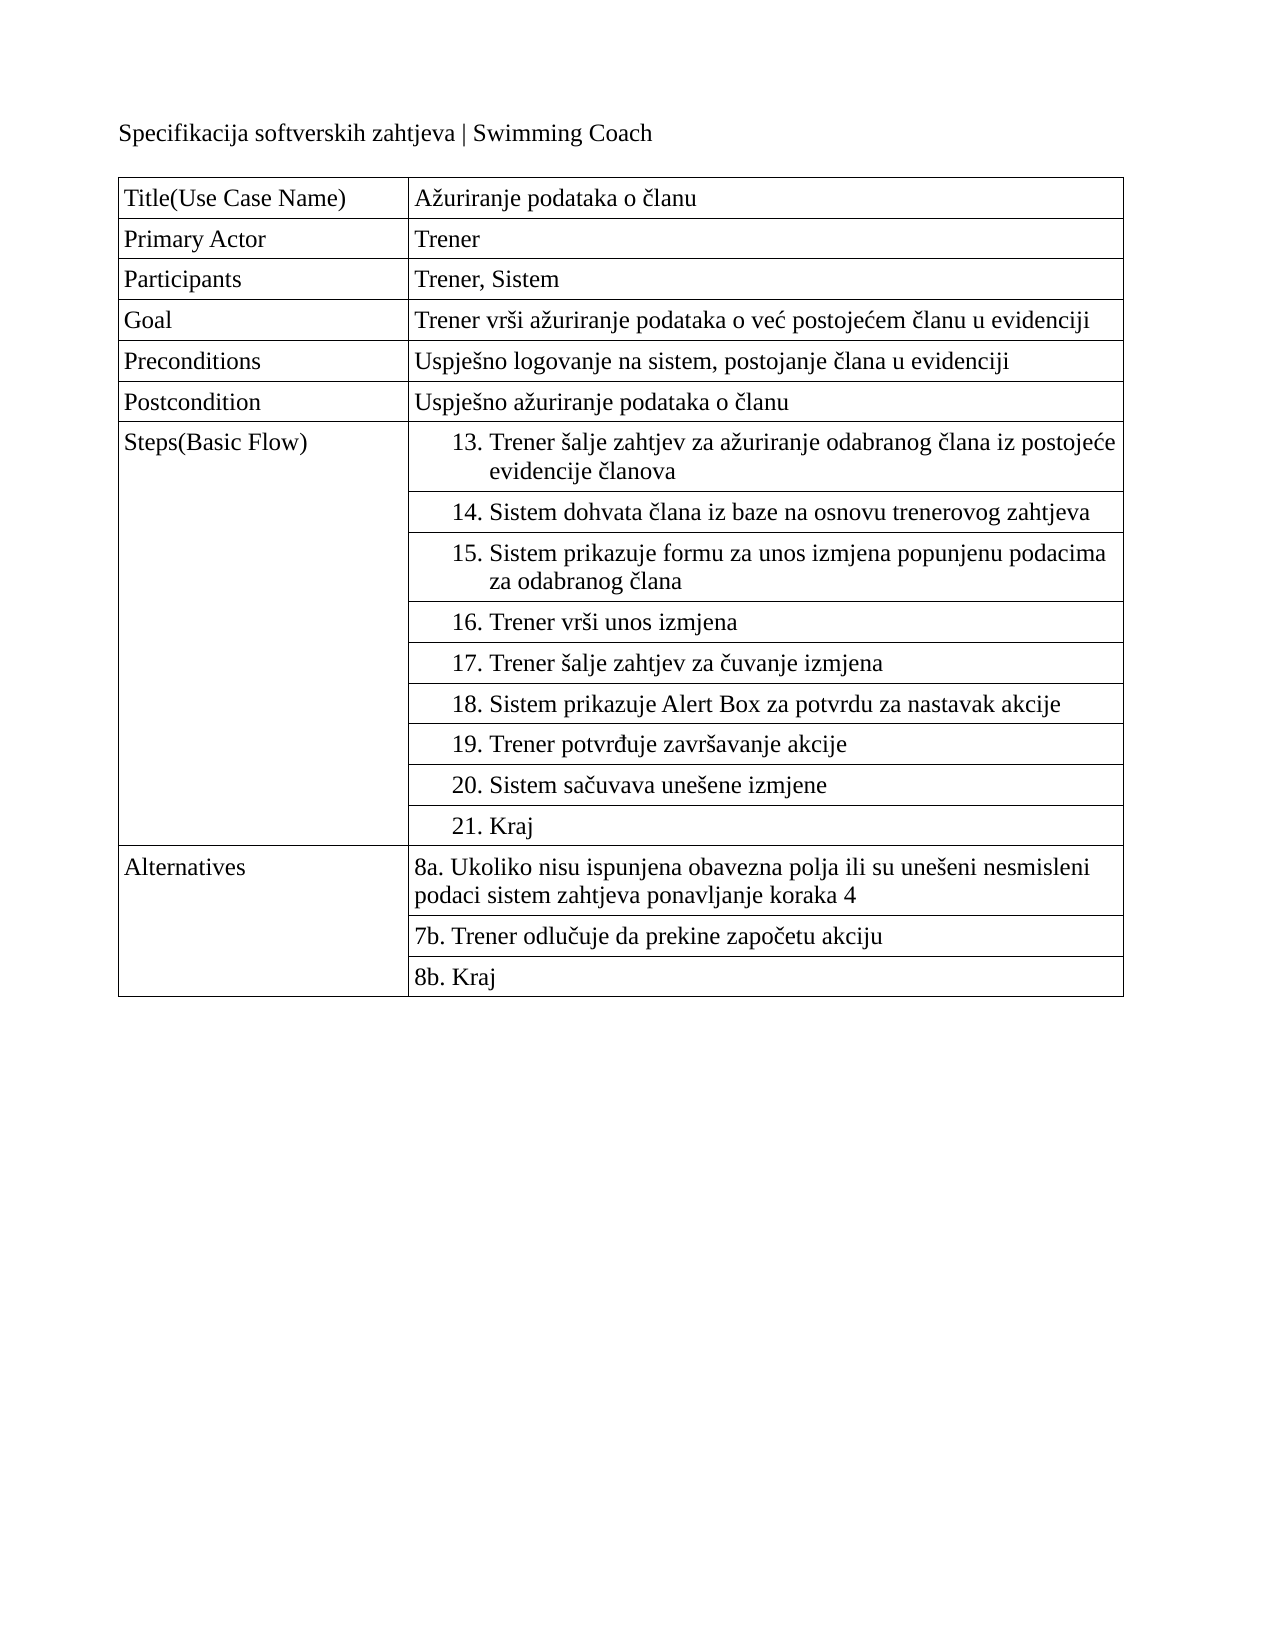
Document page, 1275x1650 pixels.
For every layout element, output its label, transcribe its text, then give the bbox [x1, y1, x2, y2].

table_cell Trener potvrđuje završavanje akcije [409, 724, 1123, 764]
table_cell Trener vrši unos izmjena [409, 602, 1123, 642]
table_cell Sistem prikazuje Alert Box za potvrdu za nastavak akcije [409, 684, 1123, 723]
table_cell Sistem sačuvava unešene izmjene [409, 765, 1123, 804]
table_cell Participants [119, 259, 408, 299]
table_cell 8a. Ukoliko nisu ispunjena obavezna polja ili su unešeni nesmisleni podaci sistem zahtjeva ponavljanje koraka 4 [409, 846, 1123, 915]
table_cell 8b. Kraj [409, 957, 1123, 996]
table_cell Trener [409, 219, 1123, 258]
table_cell Primary Actor [119, 219, 408, 258]
table_cell 7b. Trener odlučuje da prekine započetu akciju [409, 916, 1123, 956]
table_cell Trener vrši ažuriranje podataka o već postojećem članu u evidenciji [409, 300, 1123, 340]
table_cell Kraj [409, 806, 1123, 845]
table_cell Postcondition [119, 382, 408, 421]
table_cell Goal [119, 300, 408, 340]
table_cell Sistem prikazuje formu za unos izmjena popunjenu podacima za odabranog člana [409, 533, 1123, 601]
table_cell Trener, Sistem [409, 259, 1123, 299]
table_cell Sistem dohvata člana iz baze na osnovu trenerovog zahtjeva [409, 492, 1123, 531]
table_cell Uspješno ažuriranje podataka o članu [409, 382, 1123, 421]
table_cell Uspješno logovanje na sistem, postojanje člana u evidenciji [409, 341, 1123, 381]
table_cell Steps(Basic Flow) [119, 422, 408, 845]
table_cell Trener šalje zahtjev za čuvanje izmjena [409, 643, 1123, 682]
table_cell Trener šalje zahtjev za ažuriranje odabranog člana iz postojeće evidencije članova [409, 422, 1123, 491]
table_cell Preconditions [119, 341, 408, 381]
table_cell Alternatives [119, 846, 408, 996]
table_header Title(Use Case Name) [119, 178, 408, 218]
table_header Ažuriranje podataka o članu [409, 178, 1123, 218]
